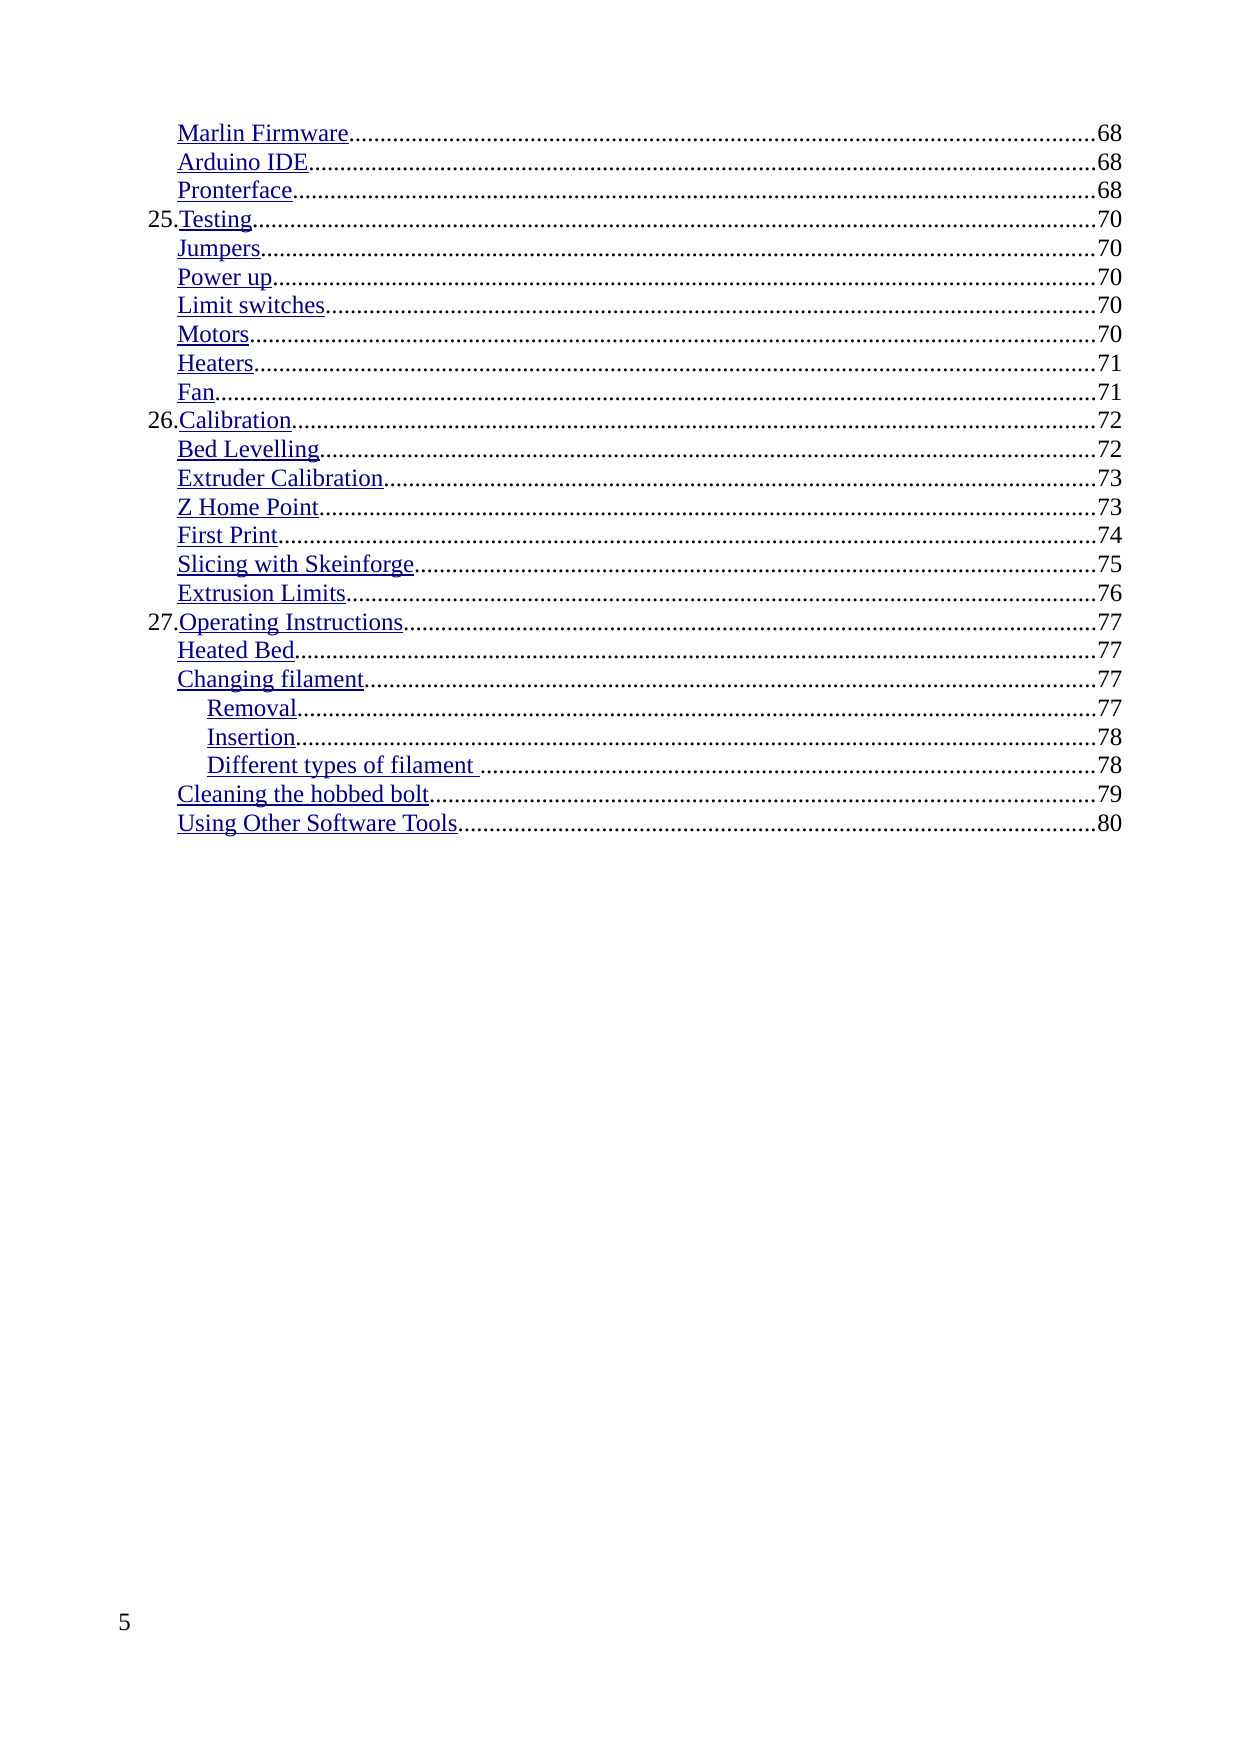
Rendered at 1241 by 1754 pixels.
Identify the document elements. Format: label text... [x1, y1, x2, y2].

text Extruder Calibration 73 [177, 463, 1122, 492]
text Cleaning the hobbed bolt 79 [177, 779, 1122, 808]
text Removal 77 [207, 693, 1122, 722]
text 27.Operating Instructions 77 [148, 607, 1122, 636]
text 25.Testing 70 [148, 204, 1122, 233]
text Arduino IDE 68 [177, 147, 1122, 176]
text Heaters 71 [177, 348, 1122, 377]
text First Print 74 [177, 521, 1122, 549]
text Motors 70 [177, 319, 1122, 348]
text Limit switches 70 [177, 291, 1122, 319]
text Slicing with Skeinforge 75 [177, 549, 1122, 578]
text Fan 71 [177, 377, 1122, 406]
text Extrusion Limits 76 [177, 578, 1122, 607]
text Insertion 78 [207, 722, 1122, 751]
text Using Other Software Tools 80 [177, 808, 1122, 837]
text Changing filament 77 [177, 664, 1122, 693]
text 26.Calibration 72 [148, 406, 1122, 434]
text Power up 70 [177, 262, 1122, 291]
text Jumpers 70 [177, 233, 1122, 262]
text Bed Levelling 72 [177, 434, 1122, 463]
text Heated Bed 77 [177, 636, 1122, 664]
text Different types of filament 78 [207, 751, 1122, 779]
text Pronterface 68 [177, 176, 1122, 204]
text Z Home Point 73 [177, 492, 1122, 521]
text Marlin Firmware 68 [177, 118, 1122, 147]
